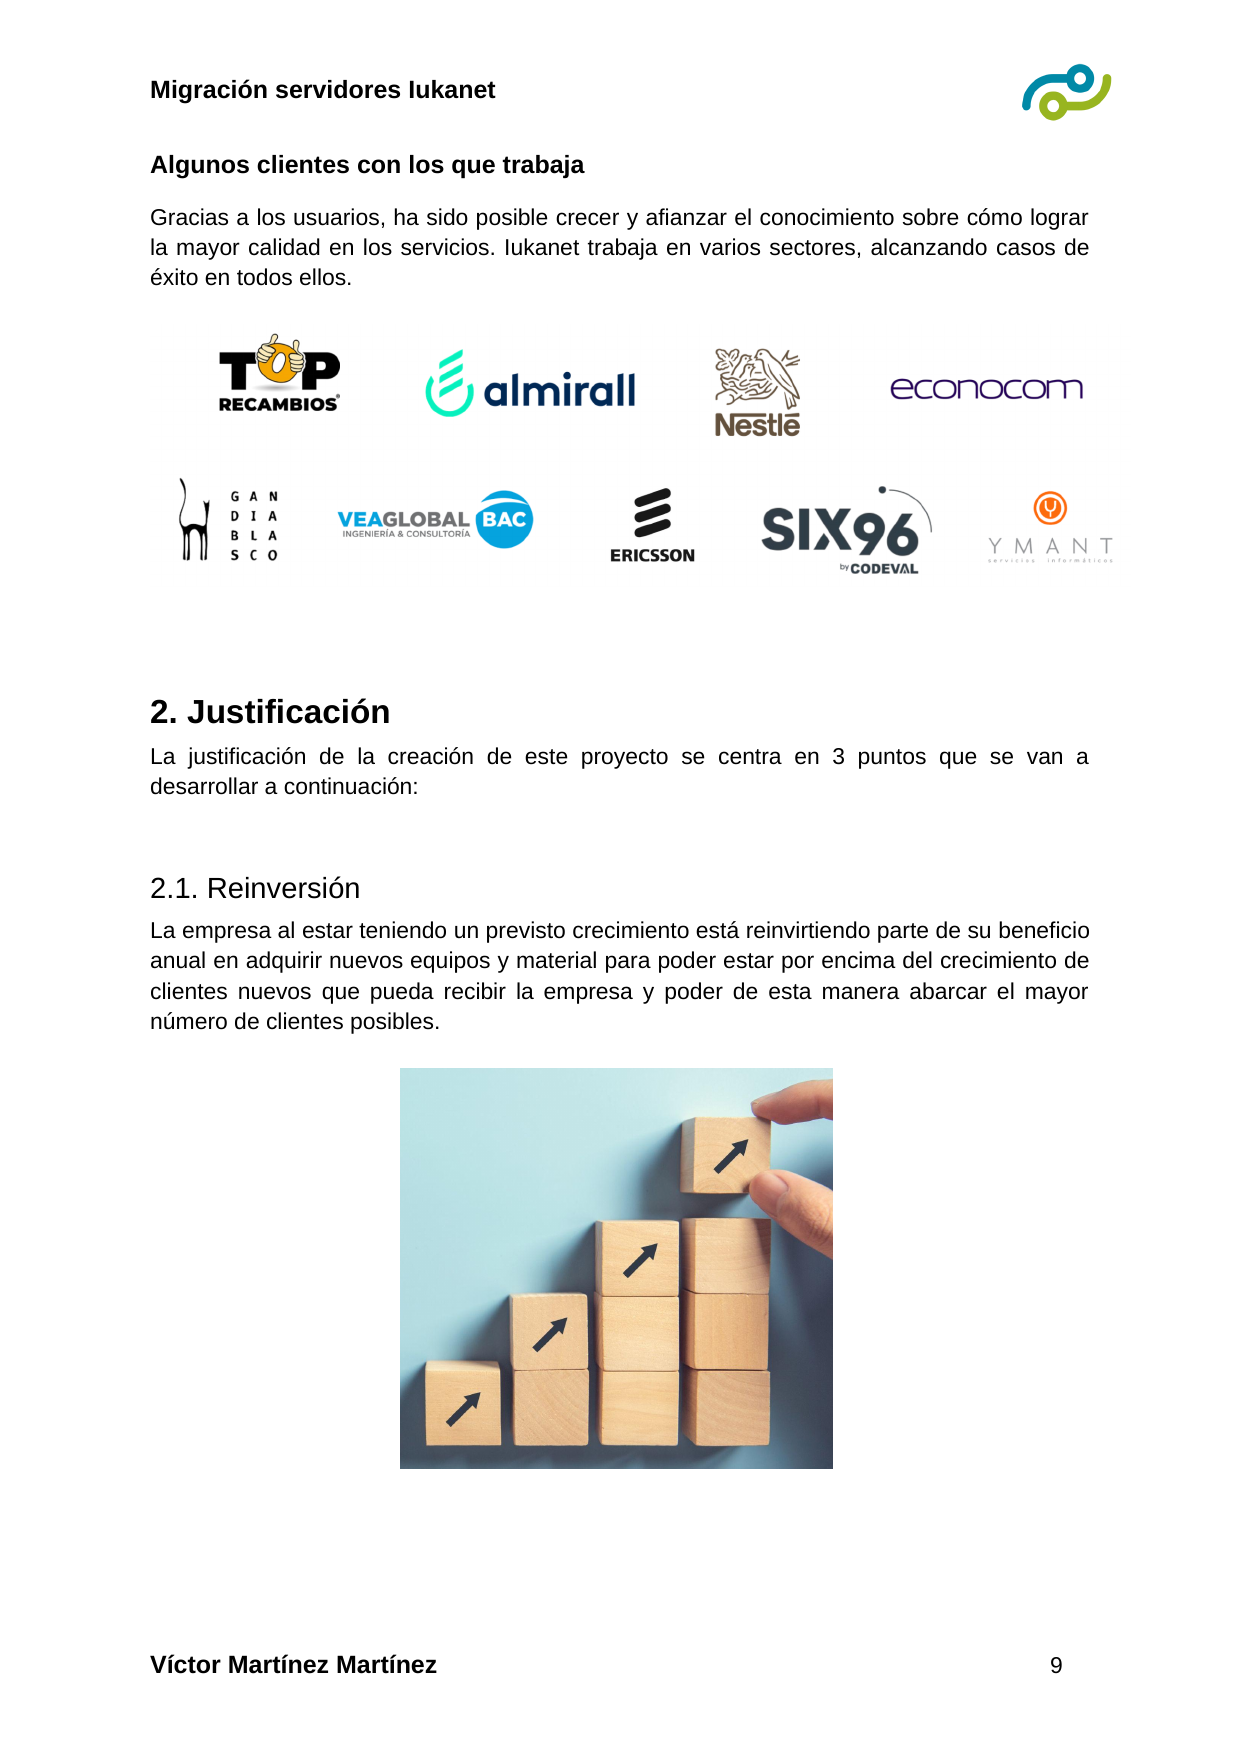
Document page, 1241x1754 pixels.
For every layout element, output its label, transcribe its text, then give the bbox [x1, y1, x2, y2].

text La empresa al estar teniendo un previsto crecimiento está reinvirtiendo parte de su beneficio anual en adquirir nuevos equipos y material para poder estar por encima del crecimiento de clientes nuevos que pueda recibir la empresa y poder de esta manera abarcar el mayor número de clientes posibles. [150, 917, 1090, 1034]
subtitle 2. Justificación [150, 692, 1090, 731]
picture [1018, 59, 1034, 122]
picture [150, 324, 1132, 587]
subtitle Algunos clientes con los que trabaja [150, 150, 1090, 179]
subtitle 2.1. Reinversión [150, 871, 1090, 905]
text Gracias a los usuarios, ha sido posible crecer y afianzar el conocimiento sobre cómo lograr la mayor calidad en los servicios. Iukanet trabaja en varios sectores, alcanzando casos de éxito en todos ellos. [150, 204, 1090, 291]
text La justificación de la creación de este proyecto se centra en 3 puntos que se van a desarrollar a continuación: [150, 743, 1090, 799]
